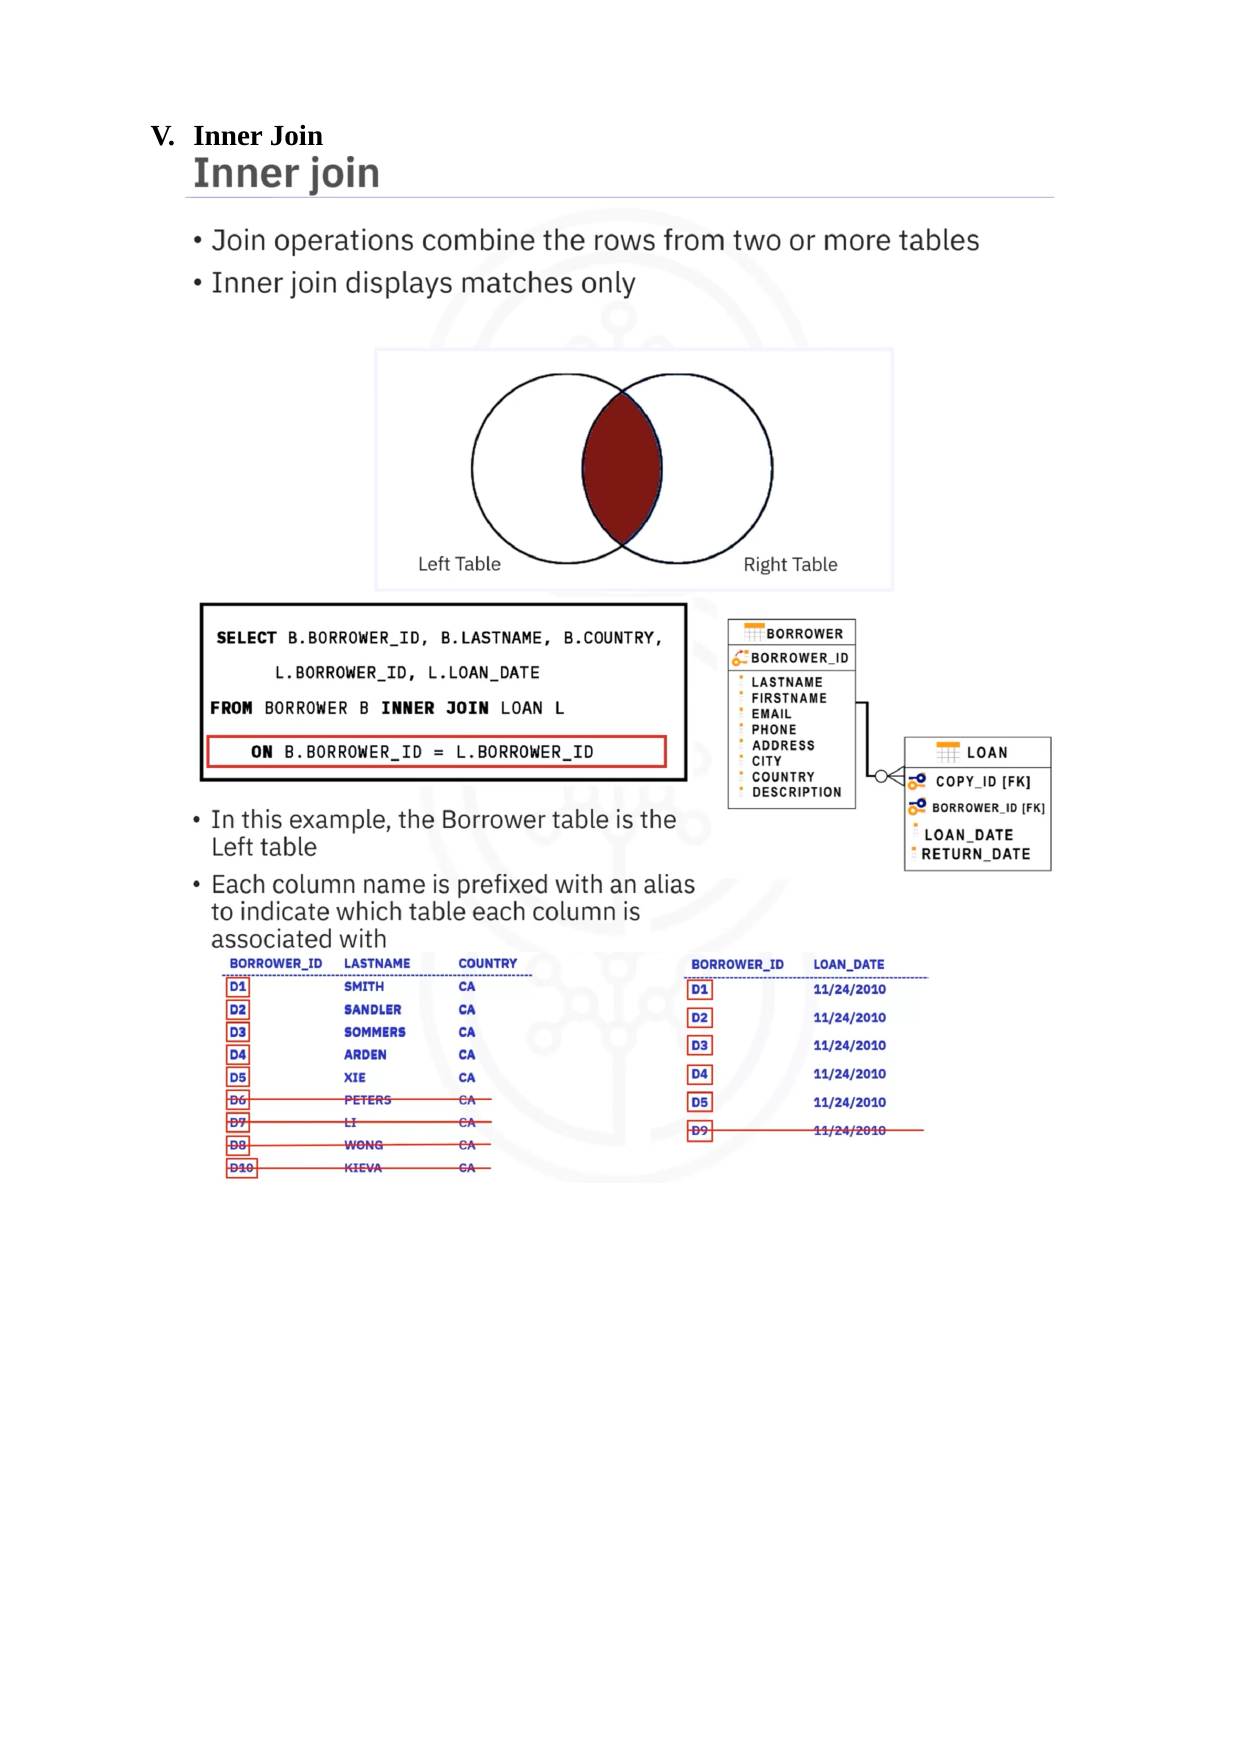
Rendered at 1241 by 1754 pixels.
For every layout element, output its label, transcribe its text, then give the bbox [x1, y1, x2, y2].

list Inner Join [175, 118, 1122, 151]
picture [118, 151, 1123, 1183]
